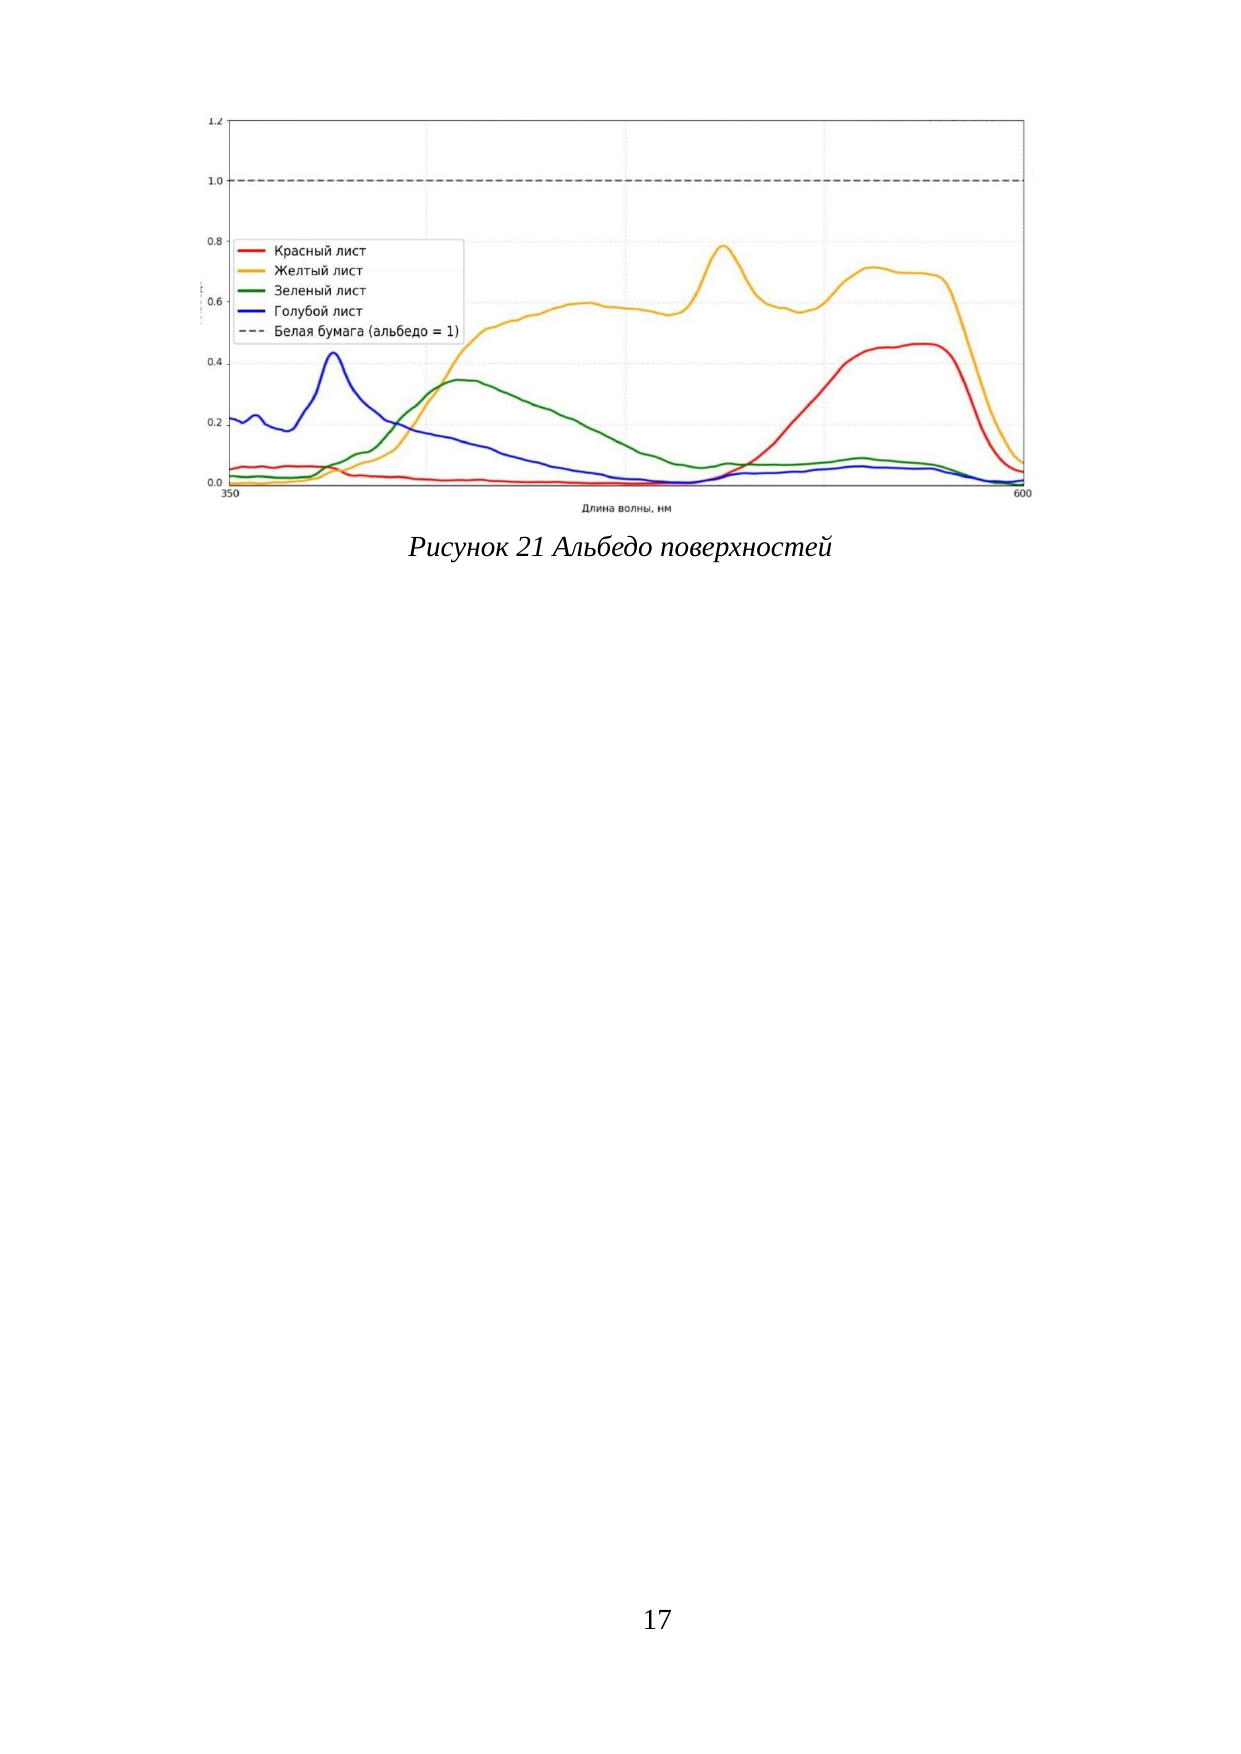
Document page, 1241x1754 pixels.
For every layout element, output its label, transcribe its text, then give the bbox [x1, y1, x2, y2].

text Рисунок 21 Альбедо поверхностей [118, 529, 1122, 563]
picture [200, 118, 1040, 513]
